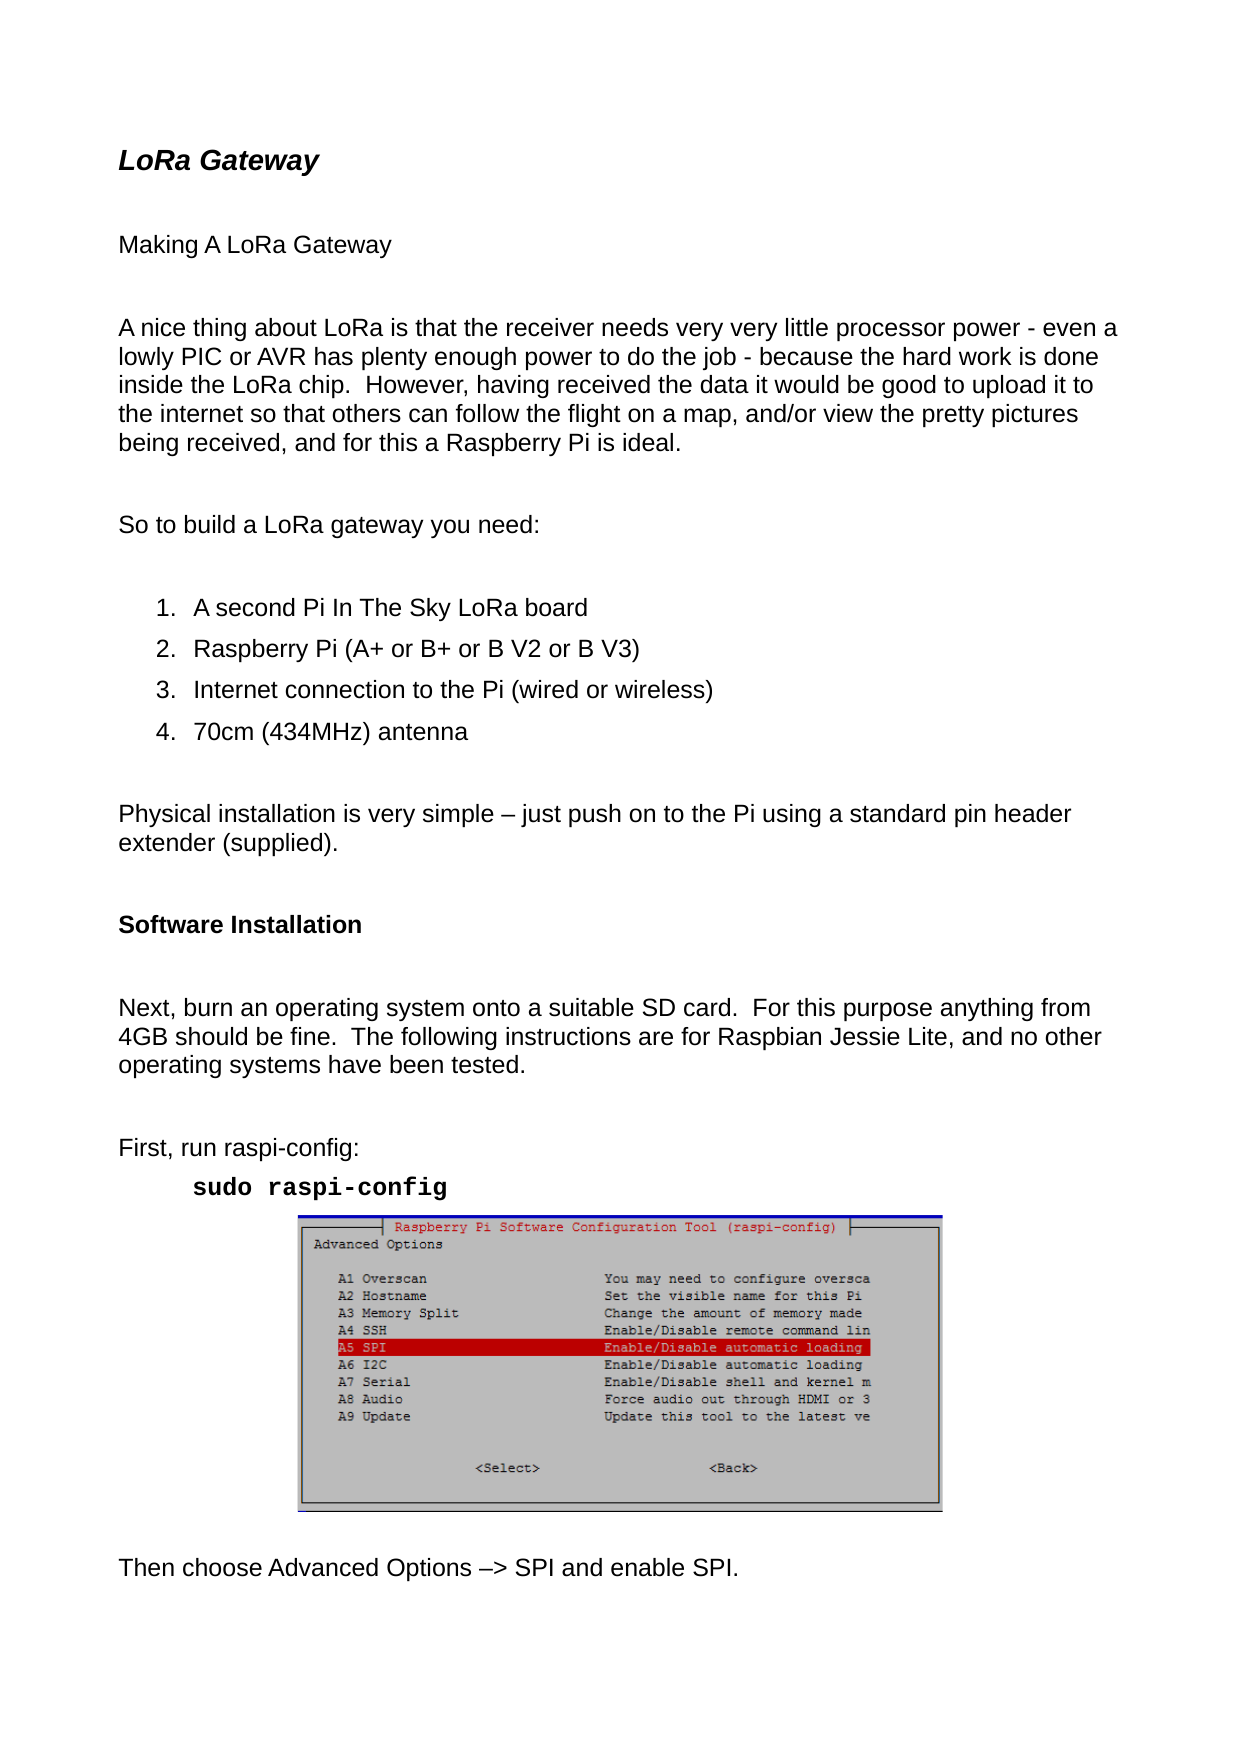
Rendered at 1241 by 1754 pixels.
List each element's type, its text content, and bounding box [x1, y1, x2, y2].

list Internet connection to the Pi (wired or wireless) [156, 675, 1122, 704]
list 70cm (434MHz) antenna [156, 717, 1122, 745]
text A nice thing about LoRa is that the receiver needs very very little processor power - even a lowly PIC or AVR has plenty enough power to do the job - because the hard work is done inside the LoRa chip. However, having received the data it would be good to upload it to the internet so that others can follow the flight on a map, and/or view the pretty pictures being received, and for this a Raspberry Pi is ideal. [118, 313, 1122, 457]
text Software Installation [118, 910, 1122, 939]
text First, run raspi-config: [118, 1133, 1122, 1162]
picture [297, 1215, 943, 1512]
subtitle LoRa Gateway [118, 143, 1122, 177]
text So to build a LoRa gateway you need: [118, 510, 1122, 539]
text Next, burn an operating system onto a suitable SD card. For this purpose anything from 4GB should be fine. The following instructions are for Raspbian Jessie Lite, and no other operating systems have been tested. [118, 993, 1122, 1079]
text Physical installation is very simple – just push on to the Pi using a standard pin header extender (supplied). [118, 799, 1122, 857]
list A second Pi In The Sky LoRa board [156, 593, 1122, 622]
text sudo raspi-config [192, 1174, 1122, 1202]
text Making A LoRa Gateway [118, 230, 1122, 259]
text Then choose Advanced Options –> SPI and enable SPI. [118, 1553, 1122, 1582]
list Raspberry Pi (A+ or B+ or B V2 or B V3) [156, 634, 1122, 663]
